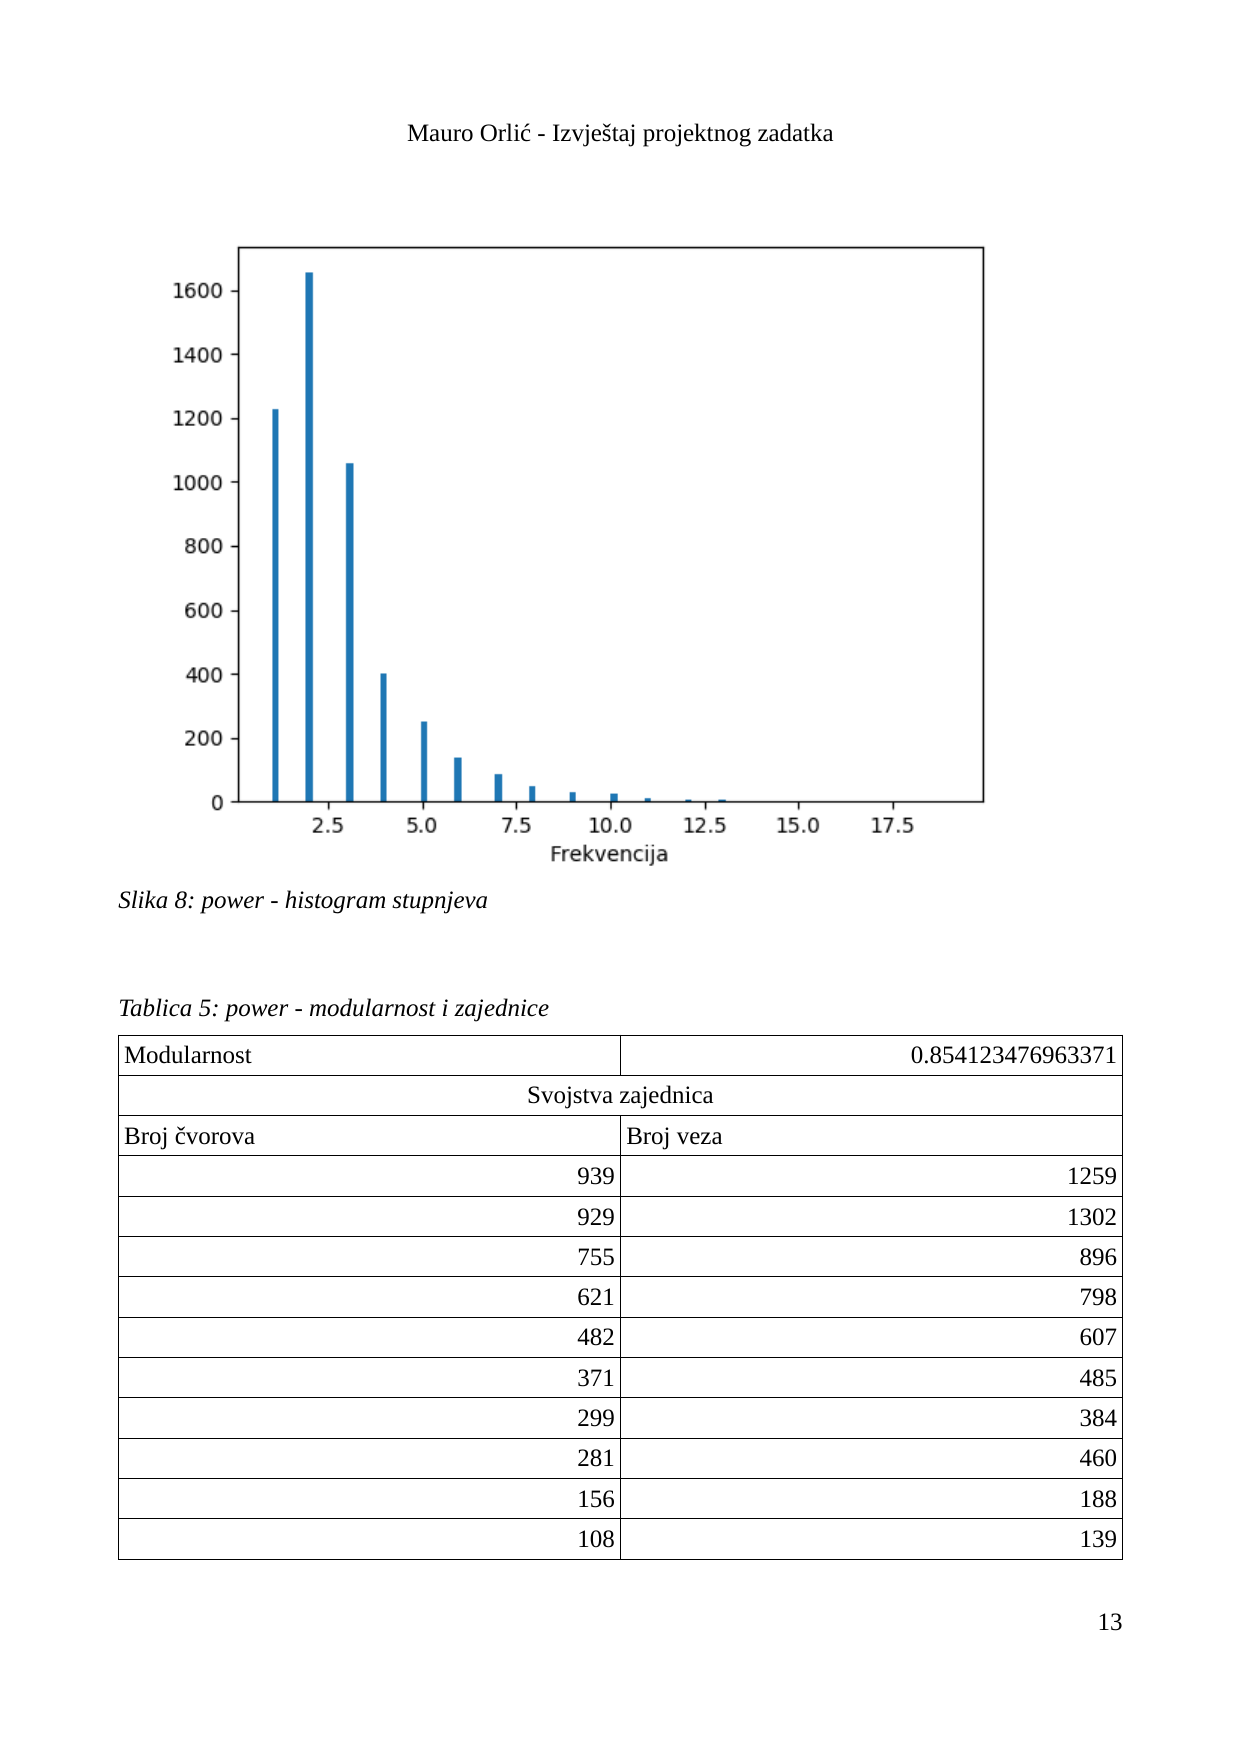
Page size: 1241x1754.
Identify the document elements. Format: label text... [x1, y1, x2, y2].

table_cell 482 [119, 1318, 620, 1357]
table_cell 607 [621, 1318, 1122, 1357]
table_cell 281 [119, 1439, 620, 1478]
table_cell 1302 [621, 1197, 1122, 1236]
table_cell 939 [119, 1156, 620, 1196]
table_cell 755 [119, 1237, 620, 1276]
table_header 0.854123476963371 [621, 1036, 1122, 1075]
table_cell 108 [119, 1519, 620, 1558]
table_cell 156 [119, 1479, 620, 1518]
table_cell 621 [119, 1277, 620, 1317]
table_cell 188 [621, 1479, 1122, 1518]
text Tablica 5: power - modularnost i zajednice [118, 993, 1122, 1022]
picture [118, 160, 1079, 881]
table_cell 460 [621, 1439, 1122, 1478]
table_cell 798 [621, 1277, 1122, 1317]
text Slika 8: power - histogram stupnjeva [118, 881, 1078, 914]
table_cell 485 [621, 1358, 1122, 1397]
table_header Modularnost [119, 1036, 620, 1075]
table_cell 299 [119, 1398, 620, 1438]
table_cell Broj veza [621, 1116, 1122, 1155]
table_cell 371 [119, 1358, 620, 1397]
table_cell 139 [621, 1519, 1122, 1558]
table_cell Broj čvorova [119, 1116, 620, 1155]
table_cell Svojstva zajednica [119, 1076, 1122, 1115]
table_cell 929 [119, 1197, 620, 1236]
table_cell 384 [621, 1398, 1122, 1438]
table_cell 896 [621, 1237, 1122, 1276]
table_cell 1259 [621, 1156, 1122, 1196]
